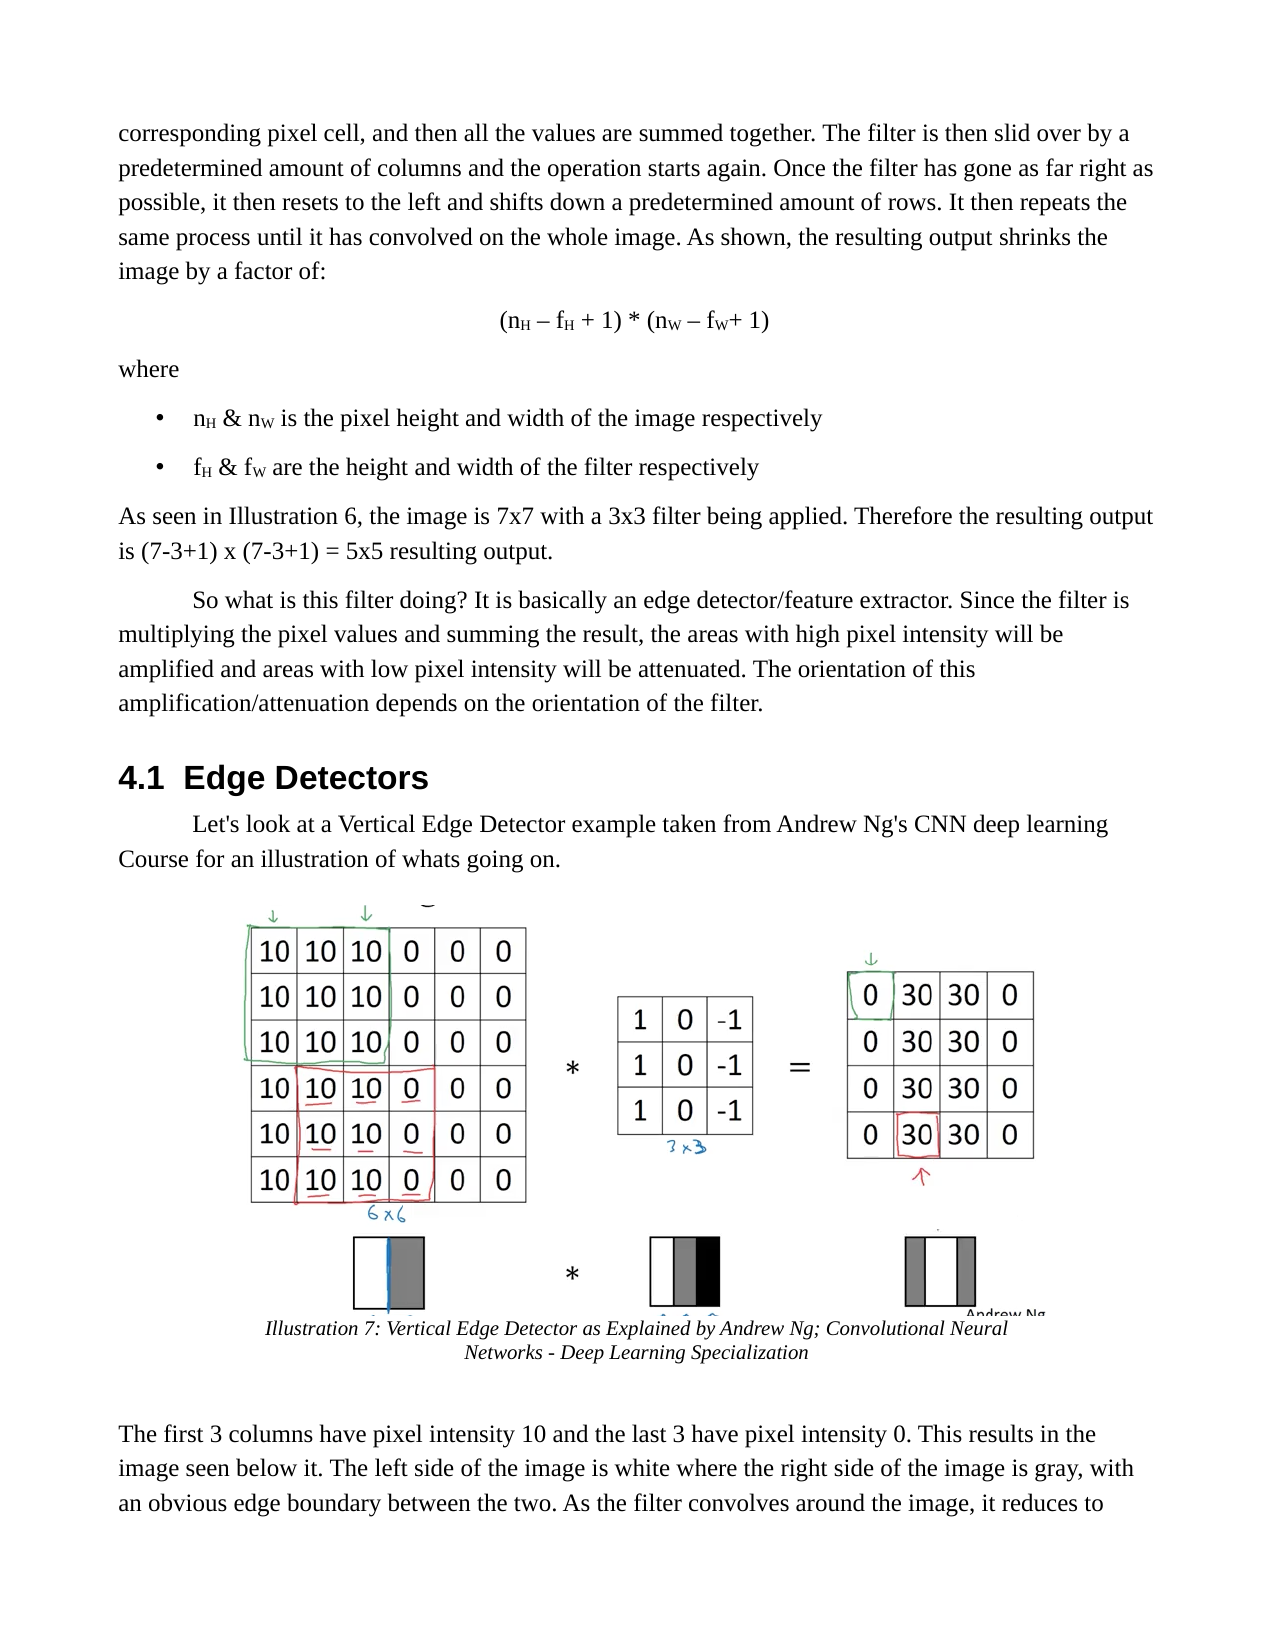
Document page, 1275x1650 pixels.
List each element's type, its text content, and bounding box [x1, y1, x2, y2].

text As seen in Illustration 6, the image is 7x7 with a 3x3 filter being applied. Therefore the resulting output is (7-3+1) x (7-3+1) = 5x5 resulting output. [118, 501, 1157, 564]
list nH & nW is the pixel height and width of the image respectively [156, 403, 1157, 432]
text So what is this filter doing? It is basically an edge detector/feature extractor. Since the filter is multiplying the pixel values and summing the result, the areas with high pixel intensity will be amplified and areas with low pixel intensity will be attenuated. The orientation of this amplification/attenuation depends on the orientation of the filter. [118, 585, 1157, 717]
subtitle 4.1 Edge Detectors [118, 758, 1157, 797]
text where [118, 354, 1157, 383]
text Let's look at a Vertical Edge Detector example taken from Andrew Ng's CNN deep learning Course for an illustration of whats going on. [118, 809, 1157, 873]
text corresponding pixel cell, and then all the values are summed together. The filter is then slid over by a predetermined amount of columns and the operation starts again. Once the filter has gone as far right as possible, it then resets to the left and shifts down a predetermined amount of rows. It then repeats the same process until it has convolved on the whole image. As shown, the resulting output shrinks the image by a factor of: [118, 118, 1157, 285]
picture [227, 905, 1048, 1316]
text Illustration 7: Vertical Edge Detector as Explained by Andrew Ng; Convolutional Neural Networks - Deep Learning Specialization [228, 1316, 1047, 1364]
list fH & fW are the height and width of the filter respectively [156, 452, 1157, 481]
text (nH – fH + 1) * (nW – fW+ 1) [118, 305, 1157, 334]
text The first 3 columns have pixel intensity 10 and the last 3 have pixel intensity 0. This results in the image seen below it. The left side of the image is white where the right side of the image is gray, with an obvious edge boundary between the two. As the filter convolves around the image, it reduces to [118, 1419, 1157, 1516]
